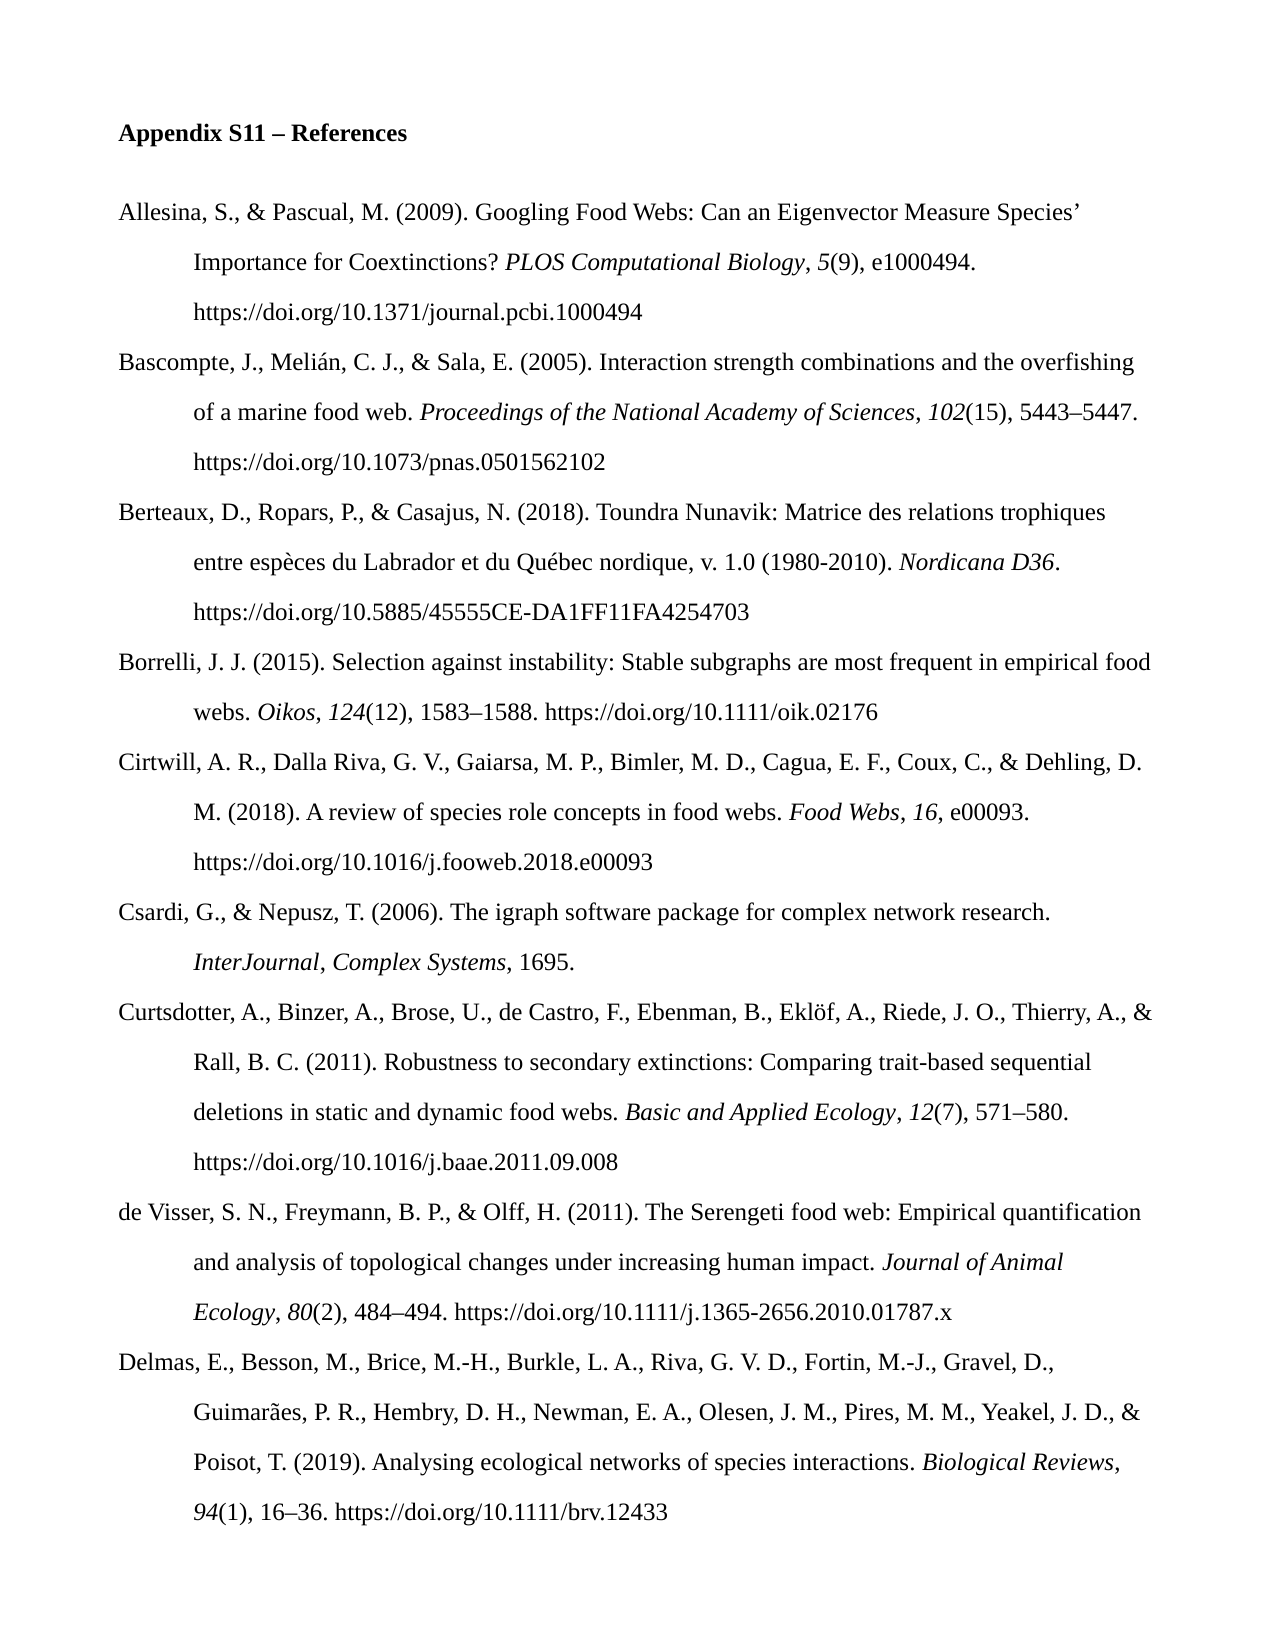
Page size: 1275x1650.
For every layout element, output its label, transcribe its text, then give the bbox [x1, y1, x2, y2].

text de Visser, S. N., Freymann, B. P., & Olff, H. (2011). The Serengeti food web: Empirical quantification and analysis of topological changes under increasing human impact. Journal of Animal Ecology, 80(2), 484–494. https://doi.org/10.1111/j.1365-2656.2010.01787.x [118, 1176, 1157, 1326]
text Borrelli, J. J. (2015). Selection against instability: Stable subgraphs are most frequent in empirical food webs. Oikos, 124(12), 1583–1588. https://doi.org/10.1111/oik.02176 [118, 626, 1157, 726]
text Csardi, G., & Nepusz, T. (2006). The igraph software package for complex network research. InterJournal, Complex Systems, 1695. [118, 876, 1157, 976]
text Cirtwill, A. R., Dalla Riva, G. V., Gaiarsa, M. P., Bimler, M. D., Cagua, E. F., Coux, C., & Dehling, D. M. (2018). A review of species role concepts in food webs. Food Webs, 16, e00093. https://doi.org/10.1016/j.fooweb.2018.e00093 [118, 726, 1157, 876]
text Appendix S11 – References [118, 118, 1157, 147]
text Allesina, S., & Pascual, M. (2009). Googling Food Webs: Can an Eigenvector Measure Species’ Importance for Coextinctions? PLOS Computational Biology, 5(9), e1000494. https://doi.org/10.1371/journal.pcbi.1000494 [118, 176, 1157, 326]
text Delmas, E., Besson, M., Brice, M.-H., Burkle, L. A., Riva, G. V. D., Fortin, M.-J., Gravel, D., Guimarães, P. R., Hembry, D. H., Newman, E. A., Olesen, J. M., Pires, M. M., Yeakel, J. D., & Poisot, T. (2019). Analysing ecological networks of species interactions. Biological Reviews, 94(1), 16–36. https://doi.org/10.1111/brv.12433 [118, 1326, 1157, 1526]
text Curtsdotter, A., Binzer, A., Brose, U., de Castro, F., Ebenman, B., Eklöf, A., Riede, J. O., Thierry, A., & Rall, B. C. (2011). Robustness to secondary extinctions: Comparing trait-based sequential deletions in static and dynamic food webs. Basic and Applied Ecology, 12(7), 571–580. https://doi.org/10.1016/j.baae.2011.09.008 [118, 976, 1157, 1176]
text Bascompte, J., Melián, C. J., & Sala, E. (2005). Interaction strength combinations and the overfishing of a marine food web. Proceedings of the National Academy of Sciences, 102(15), 5443–5447. https://doi.org/10.1073/pnas.0501562102 [118, 326, 1157, 476]
text Berteaux, D., Ropars, P., & Casajus, N. (2018). Toundra Nunavik: Matrice des relations trophiques entre espèces du Labrador et du Québec nordique, v. 1.0 (1980-2010). Nordicana D36. https://doi.org/10.5885/45555CE-DA1FF11FA4254703 [118, 476, 1157, 626]
